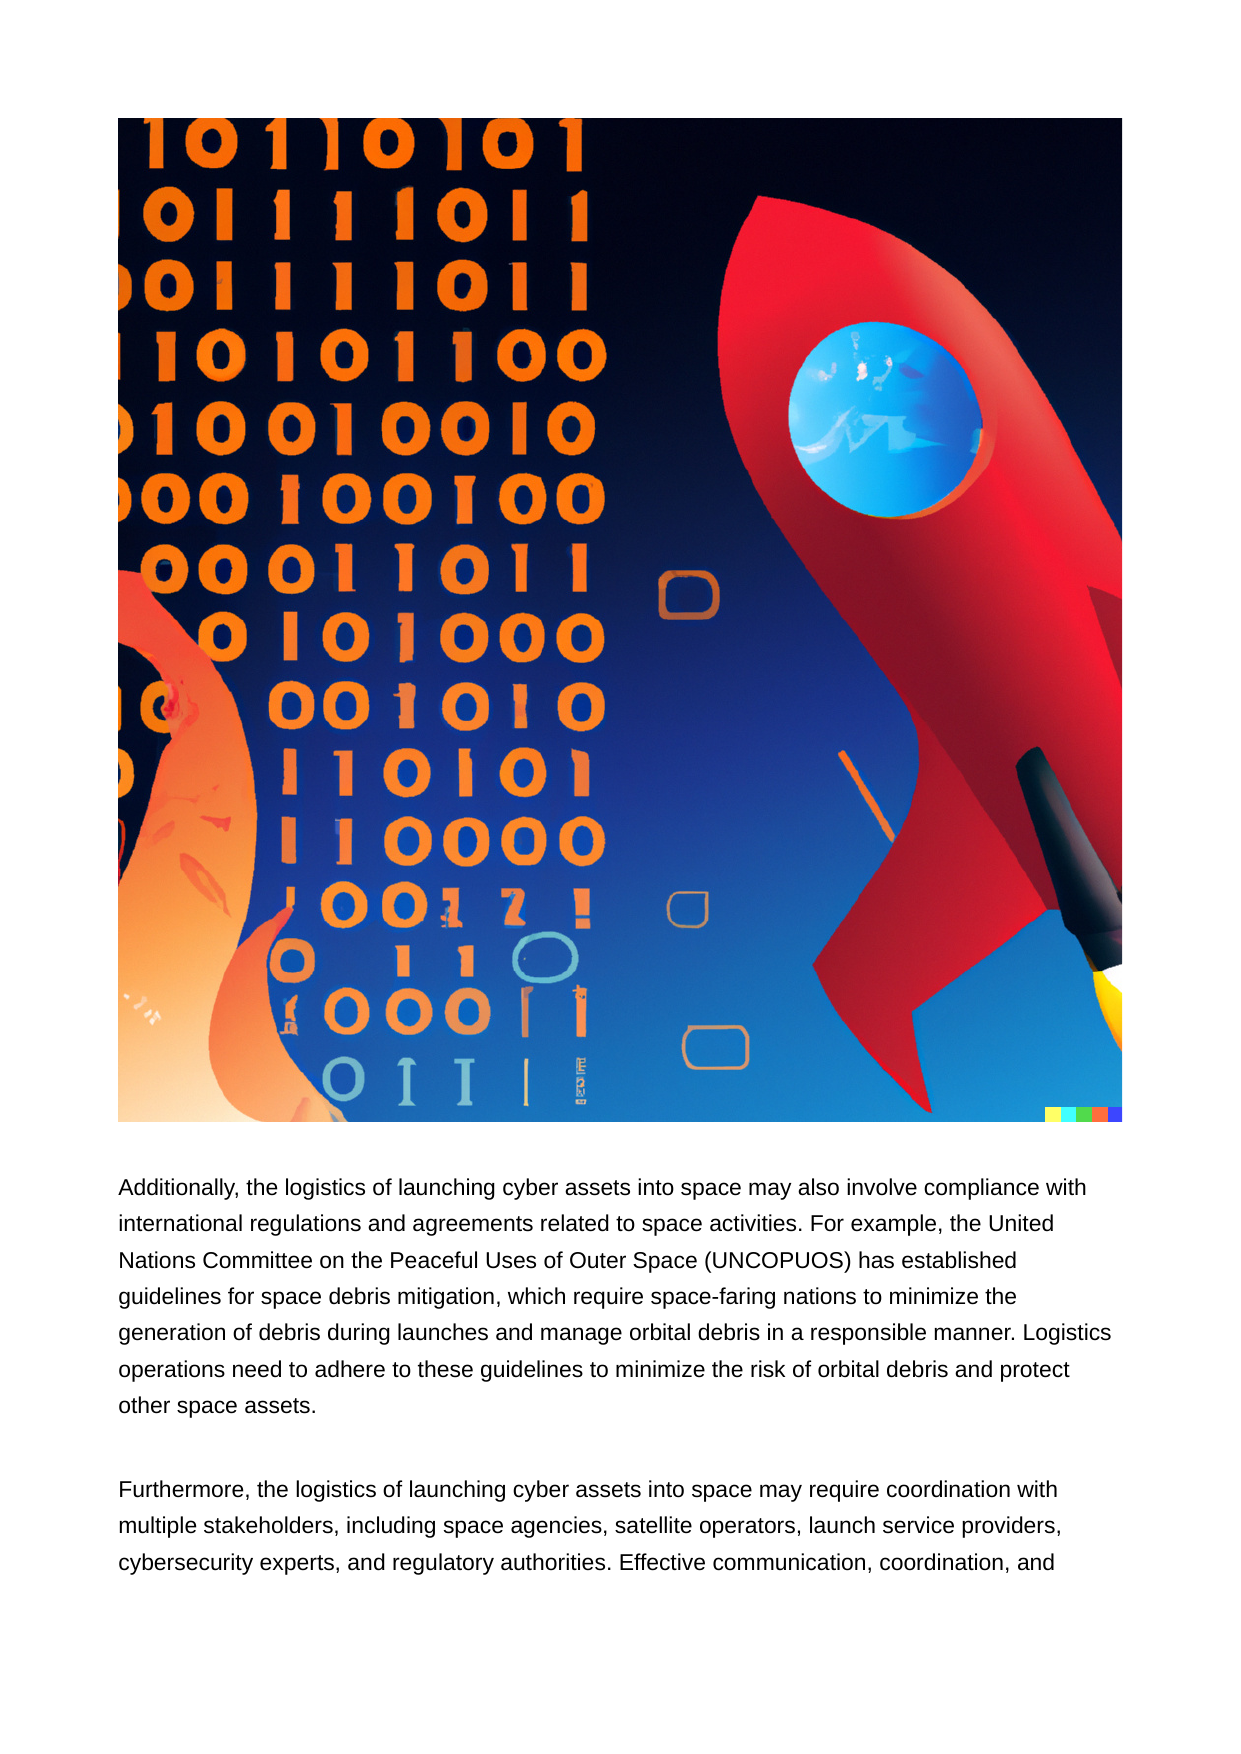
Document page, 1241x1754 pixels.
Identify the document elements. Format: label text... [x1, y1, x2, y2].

picture [118, 118, 1123, 1122]
text Additionally, the logistics of launching cyber assets into space may also involve compliance with international regulations and agreements related to space activities. For example, the United Nations Committee on the Peaceful Uses of Outer Space (UNCOPUOS) has established guidelines for space debris mitigation, which require space-faring nations to minimize the generation of debris during launches and manage orbital debris in a responsible manner. Logistics operations need to adhere to these guidelines to minimize the risk of orbital debris and protect other space assets. [118, 1174, 1122, 1418]
text Furthermore, the logistics of launching cyber assets into space may require coordination with multiple stakeholders, including space agencies, satellite operators, launch service providers, cybersecurity experts, and regulatory authorities. Effective communication, coordination, and [118, 1476, 1122, 1575]
